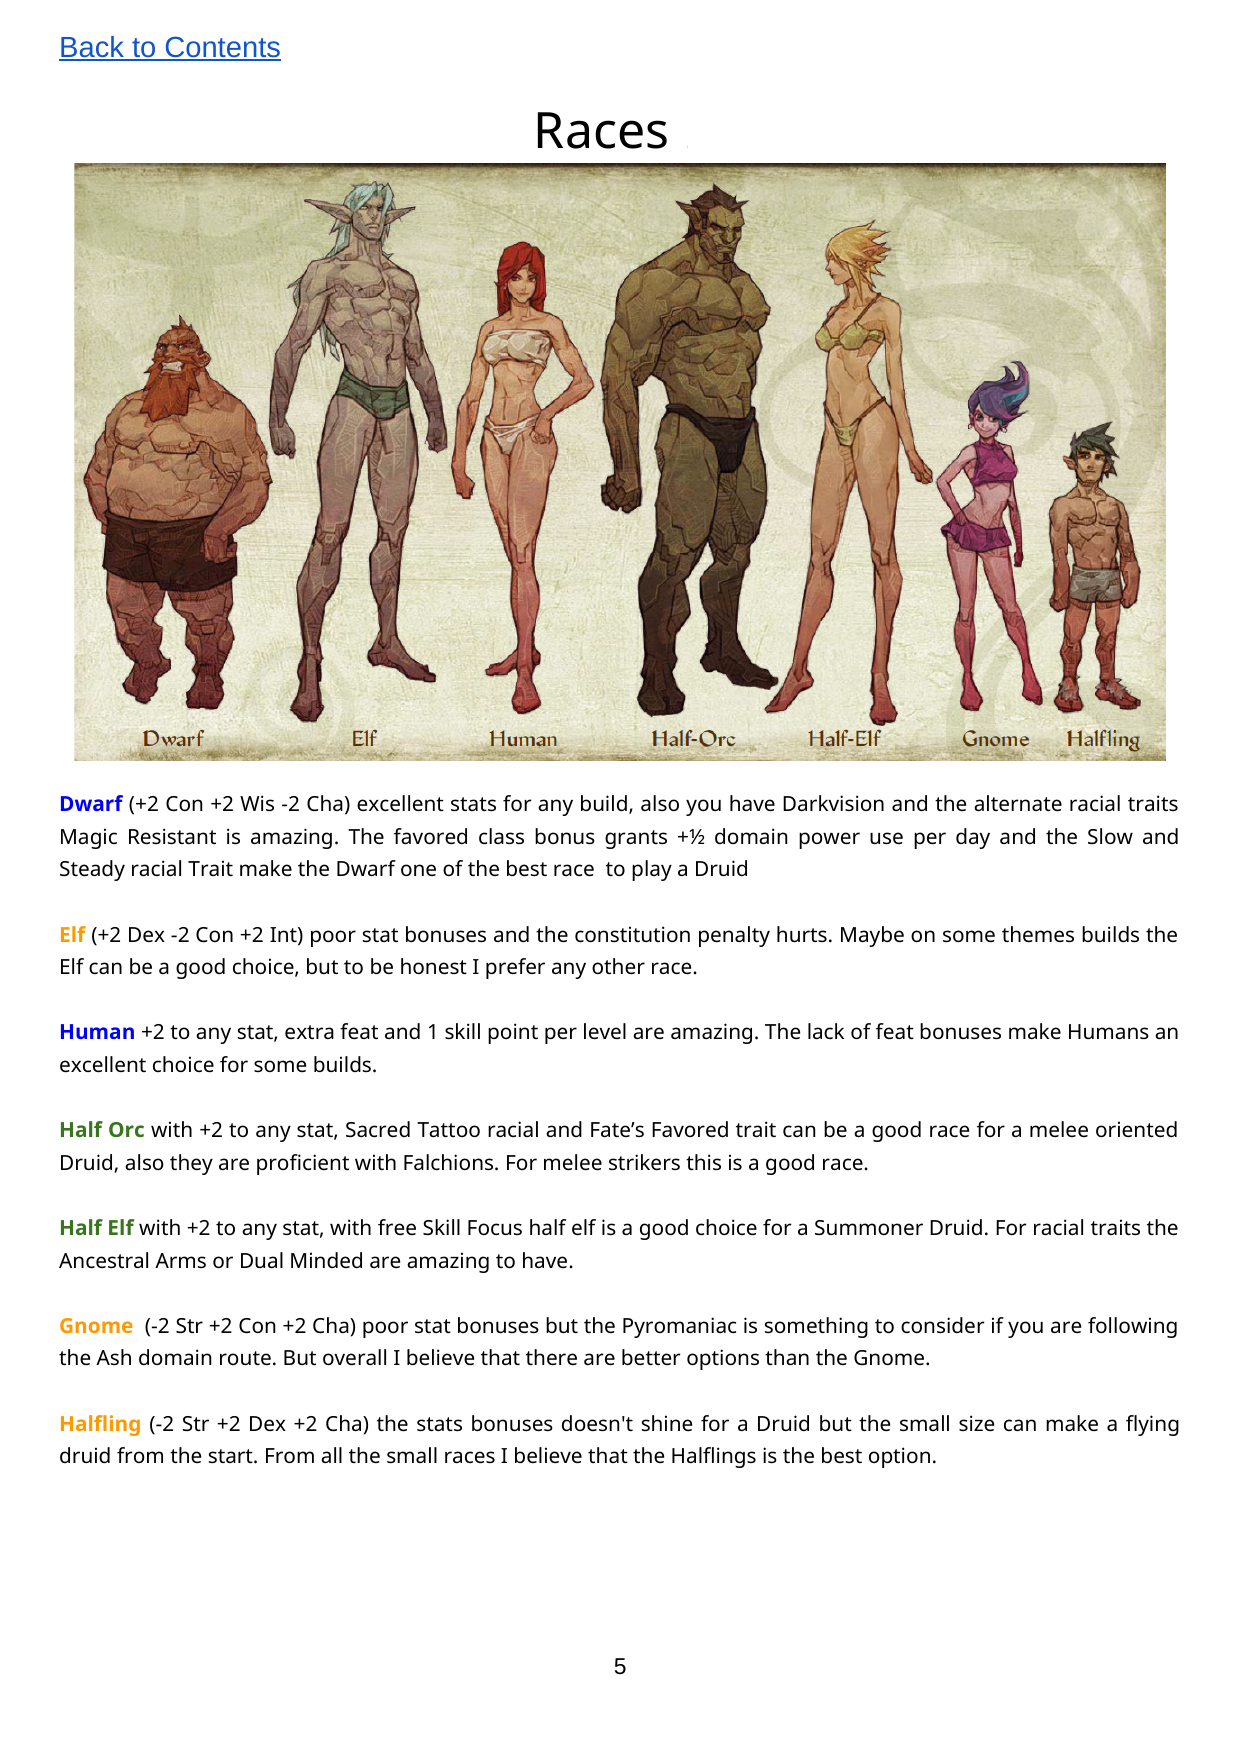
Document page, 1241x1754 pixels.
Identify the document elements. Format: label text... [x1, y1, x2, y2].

text Elf (+2 Dex -2 Con +2 Int) poor stat bonuses and the constitution penalty hurts. Maybe on some themes builds the Elf can be a good choice, but to be honest I prefer any other race. [59, 920, 1181, 981]
text Dwarf (+2 Con +2 Wis -2 Cha) excellent stats for any build, also you have Darkvision and the alternate racial traits Magic Resistant is amazing. The favored class bonus grants +½ domain power use per day and the Slow and Steady racial Trait make the Dwarf one of the best race to play a Druid [59, 789, 1181, 883]
text Human +2 to any stat, extra feat and 1 skill point per level are amazing. The lack of feat bonuses make Humans an excellent choice for some builds. [59, 1017, 1181, 1078]
text Gnome (-2 Str +2 Con +2 Cha) poor stat bonuses but the Pyromaniac is something to consider if you are following the Ash domain route. But overall I believe that there are better options than the Gnome. [59, 1311, 1181, 1372]
text Half Elf with +2 to any stat, with free Skill Focus half elf is a good choice for a Summoner Druid. For racial traits the Ancestral Arms or Dual Minded are amazing to have. [59, 1213, 1181, 1274]
title Races [59, 95, 1181, 761]
picture [74, 163, 1166, 761]
text Halfling (-2 Str +2 Dex +2 Cha) the stats bonuses doesn't shine for a Druid but the small size can make a flying druid from the start. From all the small races I believe that the Halflings is the best option. [59, 1409, 1181, 1470]
text Half Orc with +2 to any stat, Sacred Tattoo racial and Fate’s Favored trait can be a good race for a melee oriented Druid, also they are proficient with Falchions. For melee strikers this is a good race. [59, 1115, 1181, 1176]
